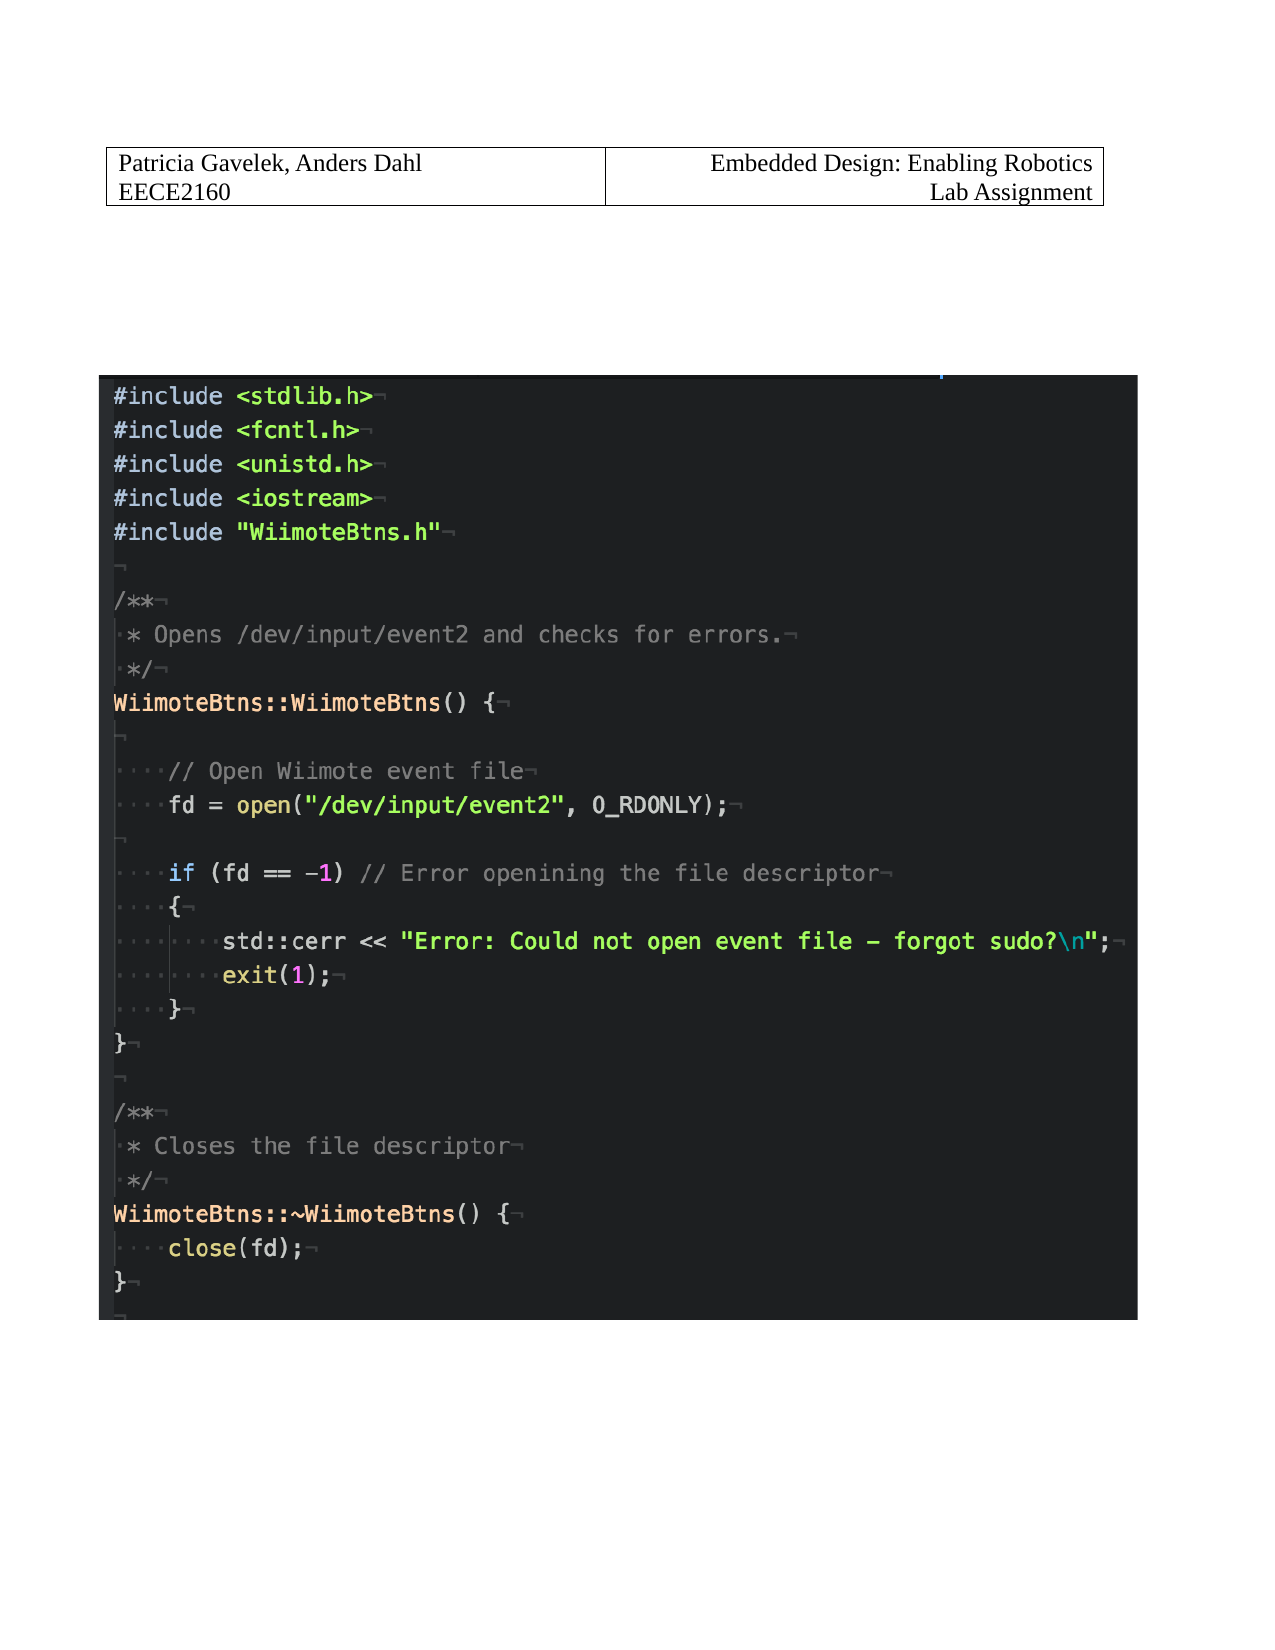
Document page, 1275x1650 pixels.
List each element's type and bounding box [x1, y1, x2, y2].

picture [98, 375, 1138, 1320]
